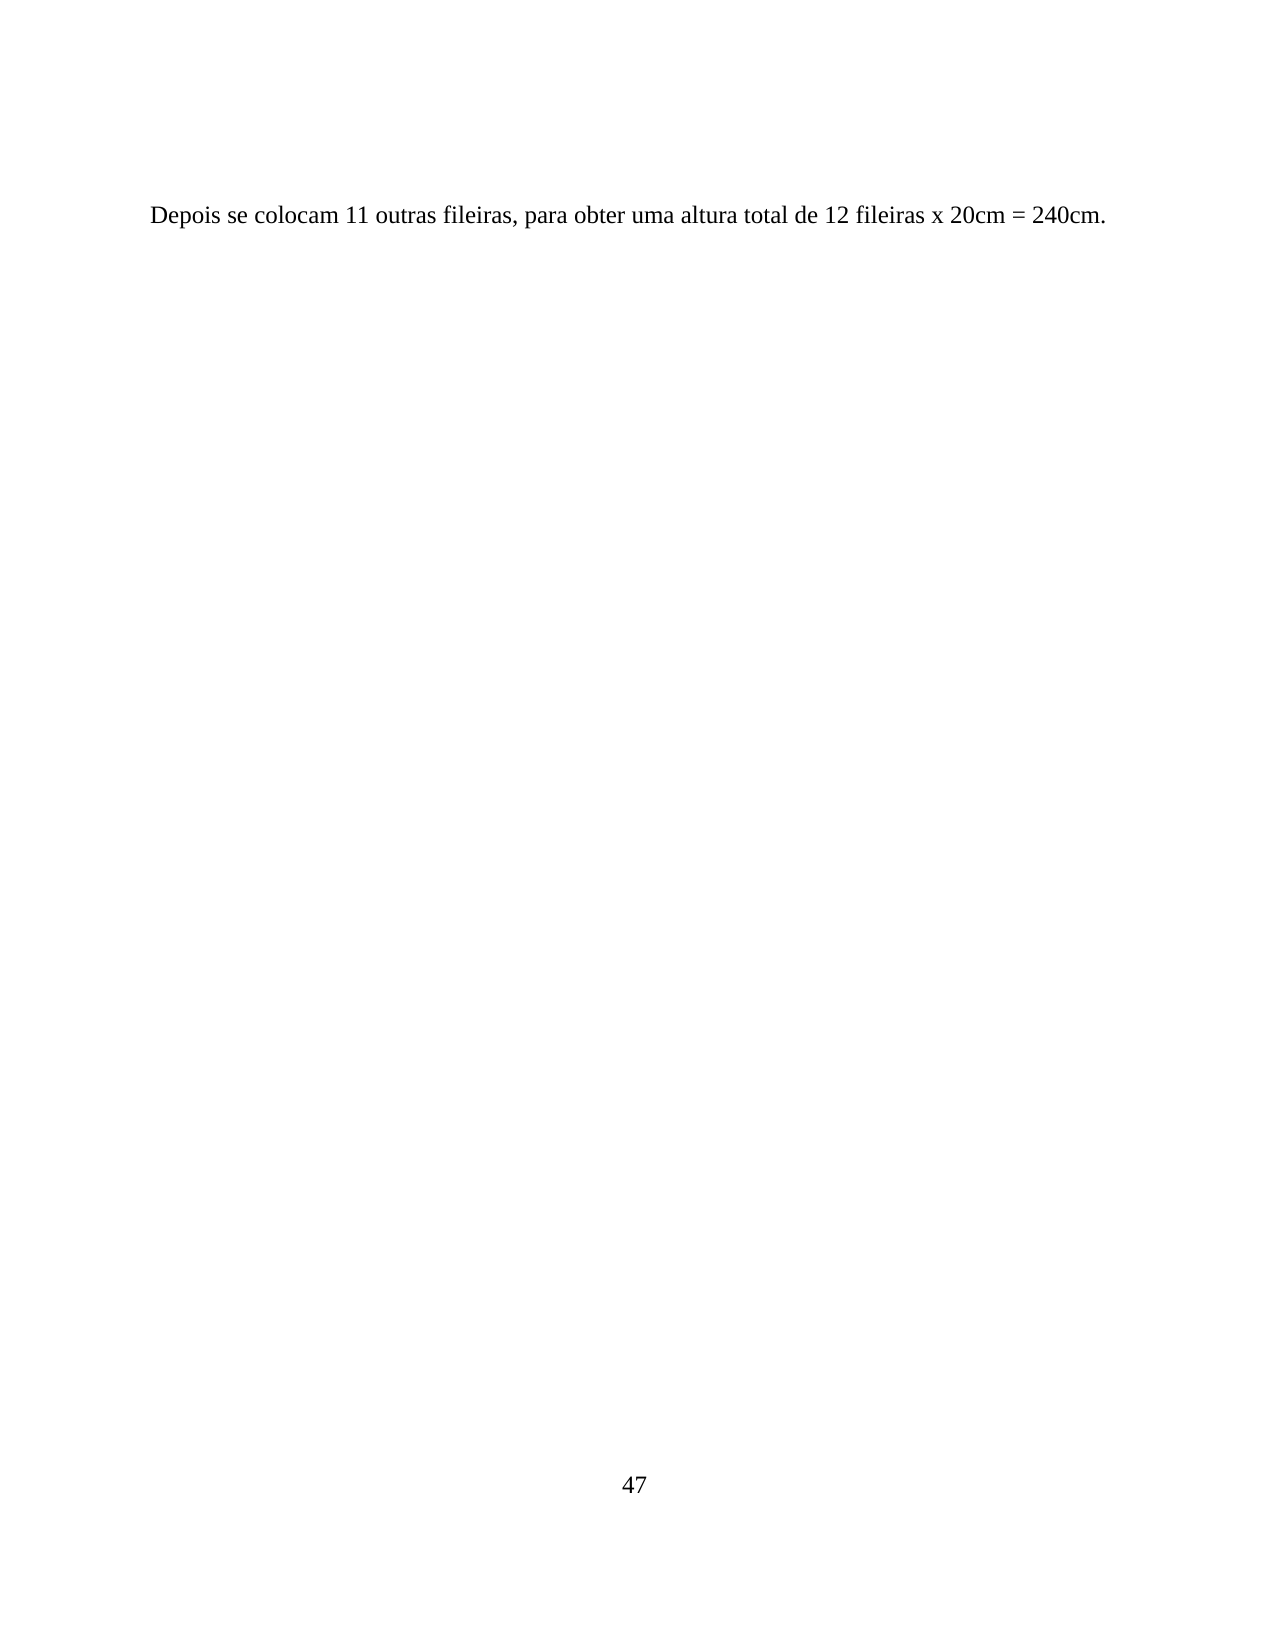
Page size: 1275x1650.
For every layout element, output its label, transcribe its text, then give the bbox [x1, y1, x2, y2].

text Depois se colocam 11 outras fileiras, para obter uma altura total de 12 fileiras x 20cm = 240cm. [150, 200, 1125, 229]
